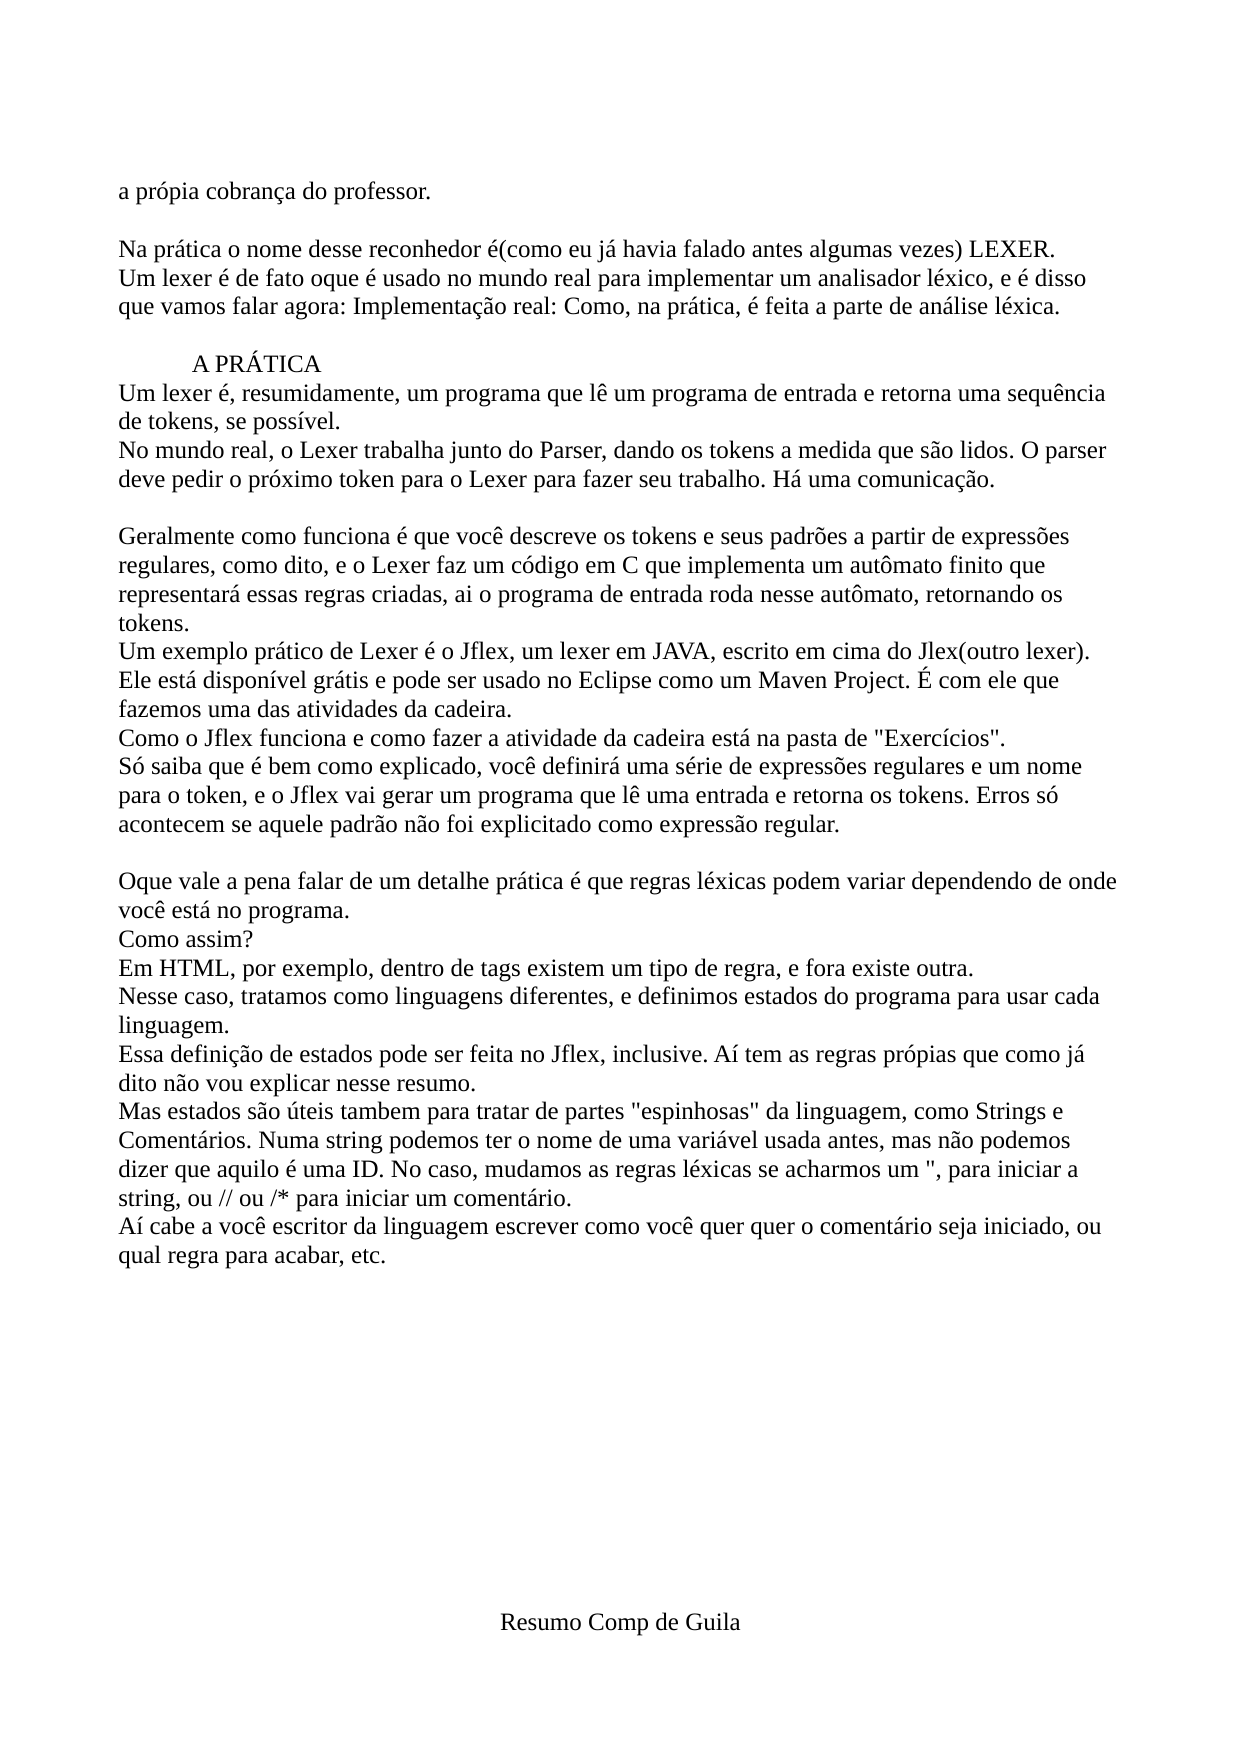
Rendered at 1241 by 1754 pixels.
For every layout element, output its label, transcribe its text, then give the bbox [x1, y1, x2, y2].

text a própia cobrança do professor. [118, 176, 1122, 205]
text No mundo real, o Lexer trabalha junto do Parser, dando os tokens a medida que são lidos. O parser deve pedir o próximo token para o Lexer para fazer seu trabalho. Há uma comunicação. [118, 435, 1122, 493]
text Um exemplo prático de Lexer é o Jflex, um lexer em JAVA, escrito em cima do Jlex(outro lexer). [118, 636, 1122, 665]
text Aí cabe a você escritor da linguagem escrever como você quer quer o comentário seja iniciado, ou qual regra para acabar, etc. [118, 1211, 1122, 1269]
text Um lexer é de fato oque é usado no mundo real para implementar um analisador léxico, e é disso que vamos falar agora: Implementação real: Como, na prática, é feita a parte de análise léxica. [118, 263, 1122, 320]
text Como o Jflex funciona e como fazer a atividade da cadeira está na pasta de "Exercícios". [118, 723, 1122, 751]
text Essa definição de estados pode ser feita no Jflex, inclusive. Aí tem as regras própias que como já dito não vou explicar nesse resumo. [118, 1039, 1122, 1096]
text Nesse caso, tratamos como linguagens diferentes, e definimos estados do programa para usar cada linguagem. [118, 981, 1122, 1039]
text Um lexer é, resumidamente, um programa que lê um programa de entrada e retorna uma sequência de tokens, se possível. [118, 378, 1122, 435]
text Na prática o nome desse reconhedor é(como eu já havia falado antes algumas vezes) LEXER. [118, 234, 1122, 263]
text Mas estados são úteis tambem para tratar de partes "espinhosas" da linguagem, como Strings e Comentários. Numa string podemos ter o nome de uma variável usada antes, mas não podemos dizer que aquilo é uma ID. No caso, mudamos as regras léxicas se acharmos um ", para iniciar a string, ou // ou /* para iniciar um comentário. [118, 1096, 1122, 1211]
text Como assim? [118, 924, 1122, 953]
text Oque vale a pena falar de um detalhe prática é que regras léxicas podem variar dependendo de onde você está no programa. [118, 866, 1122, 924]
text A PRÁTICA [118, 349, 1122, 378]
text Só saiba que é bem como explicado, você definirá uma série de expressões regulares e um nome para o token, e o Jflex vai gerar um programa que lê uma entrada e retorna os tokens. Erros só acontecem se aquele padrão não foi explicitado como expressão regular. [118, 751, 1122, 838]
text Em HTML, por exemplo, dentro de tags existem um tipo de regra, e fora existe outra. [118, 953, 1122, 981]
text Ele está disponível grátis e pode ser usado no Eclipse como um Maven Project. É com ele que fazemos uma das atividades da cadeira. [118, 665, 1122, 723]
text Geralmente como funciona é que você descreve os tokens e seus padrões a partir de expressões regulares, como dito, e o Lexer faz um código em C que implementa um autômato finito que representará essas regras criadas, ai o programa de entrada roda nesse autômato, retornando os tokens. [118, 521, 1122, 636]
